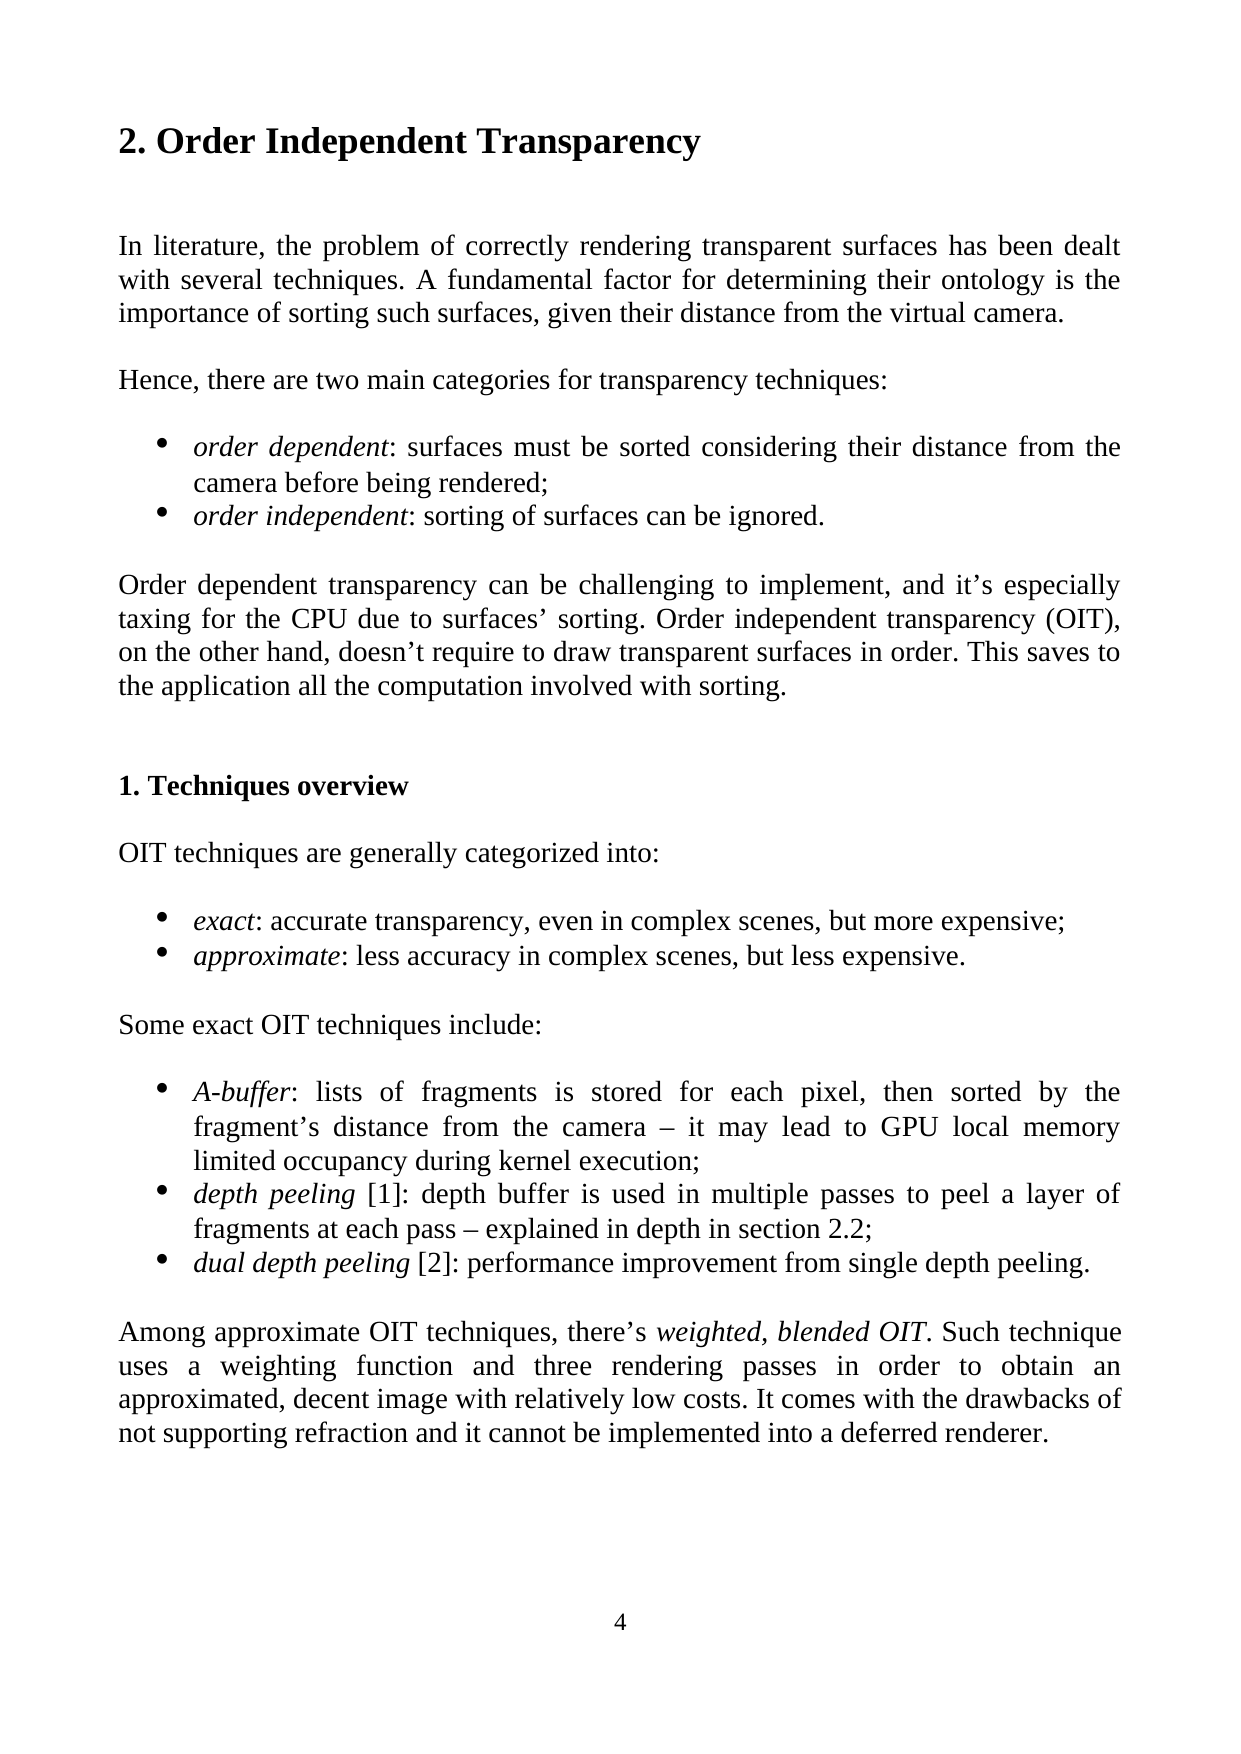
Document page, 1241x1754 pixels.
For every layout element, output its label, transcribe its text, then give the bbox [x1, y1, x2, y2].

list order dependent: surfaces must be sorted considering their distance from the camera before being rendered; [156, 429, 1122, 498]
text Hence, there are two main categories for transparency techniques: [118, 362, 1122, 396]
text In literature, the problem of correctly rendering transparent surfaces has been dealt with several techniques. A fundamental factor for determining their ontology is the importance of sorting such surfaces, given their distance from the virtual camera. [118, 228, 1122, 329]
list exact: accurate transparency, even in complex scenes, but more expensive; [156, 903, 1122, 938]
list order independent: sorting of surfaces can be ignored. [156, 498, 1122, 534]
text OIT techniques are generally categorized into: [118, 836, 1122, 869]
list A-buffer: lists of fragments is stored for each pixel, then sorted by the fragment’s distance from the camera – it may lead to GPU local memory limited occupancy during kernel execution; [156, 1074, 1122, 1176]
text 2. Order Independent Transparency [118, 118, 1122, 161]
list approximate: less accuracy in complex scenes, but less expensive. [156, 938, 1122, 973]
text Some exact OIT techniques include: [118, 1007, 1122, 1040]
text 1. Techniques overview [118, 768, 1122, 802]
text Among approximate OIT techniques, there’s weighted, blended OIT. Such technique uses a weighting function and three rendering passes in order to obtain an approximated, decent image with relatively low costs. It comes with the drawbacks of not supporting refraction and it cannot be implemented into a deferred renderer. [118, 1314, 1122, 1448]
list depth peeling [1]: depth buffer is used in multiple passes to peel a layer of fragments at each pass – explained in depth in section 2.2; [156, 1176, 1122, 1245]
text Order dependent transparency can be challenging to implement, and it’s especially taxing for the CPU due to surfaces’ sorting. Order independent transparency (OIT), on the other hand, doesn’t require to draw transparent surfaces in order. This saves to the application all the computation involved with sorting. [118, 567, 1122, 701]
list dual depth peeling [2]: performance improvement from single depth peeling. [156, 1245, 1122, 1281]
